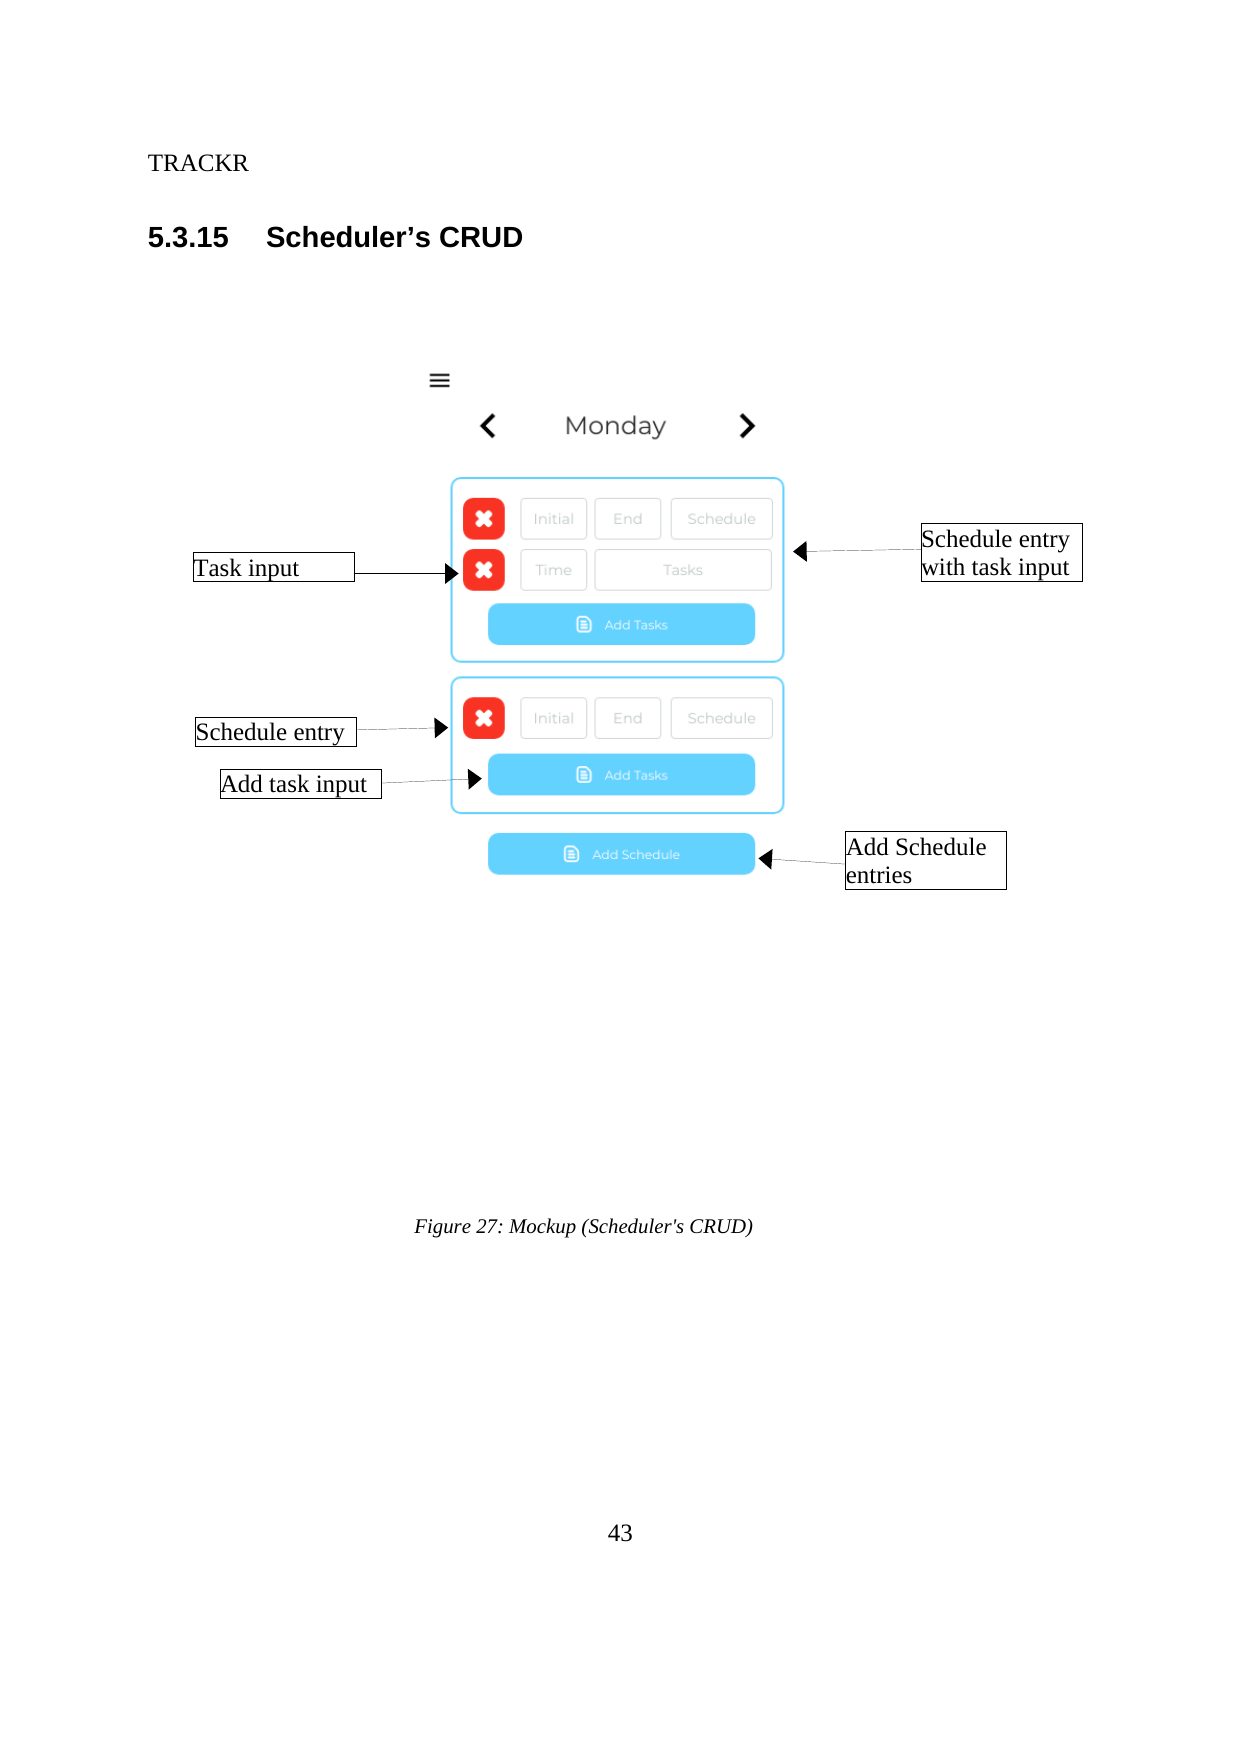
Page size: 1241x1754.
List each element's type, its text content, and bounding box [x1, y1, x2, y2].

subtitle Scheduler’s CRUD [148, 220, 1093, 254]
picture [414, 335, 821, 1215]
text Figure 27: Mockup (Scheduler's CRUD) [414, 1215, 820, 1238]
subtitle [414, 322, 820, 335]
